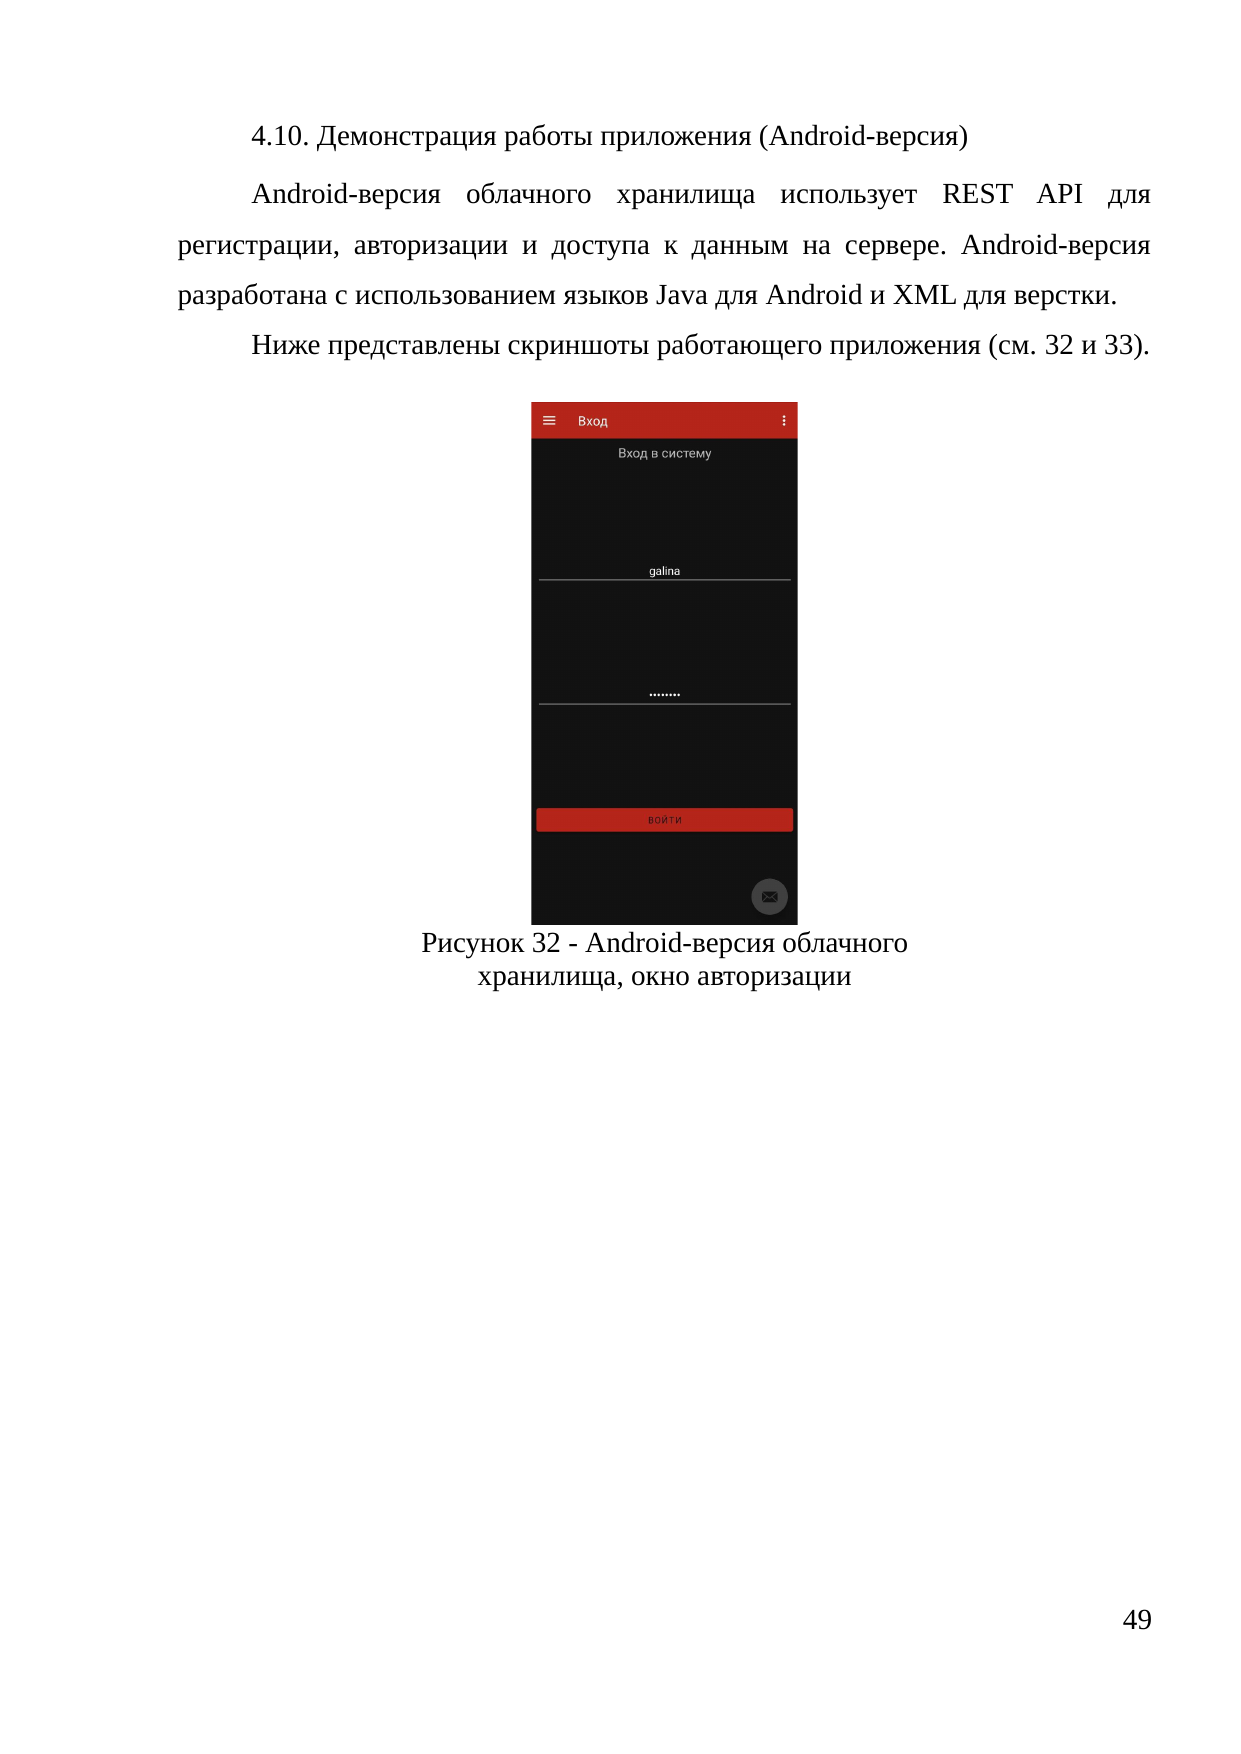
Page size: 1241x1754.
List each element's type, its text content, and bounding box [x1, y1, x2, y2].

text Рисунок 32 - Android-версия облачного хранилища, окно авторизации [412, 402, 917, 992]
subtitle 4.10. Демонстрация работы приложения (Android-версия) [177, 118, 1152, 152]
picture [531, 402, 798, 925]
text Android-версия облачного хранилища использует REST API для регистрации, авторизации и доступа к данным на сервере. Android-версия разработана с использованием языков Java для Android и XML для верстки. [177, 176, 1152, 311]
text Ниже представлены скриншоты работающего приложения (см. Рисунок 32 и Рисунок 33). [177, 327, 1152, 361]
